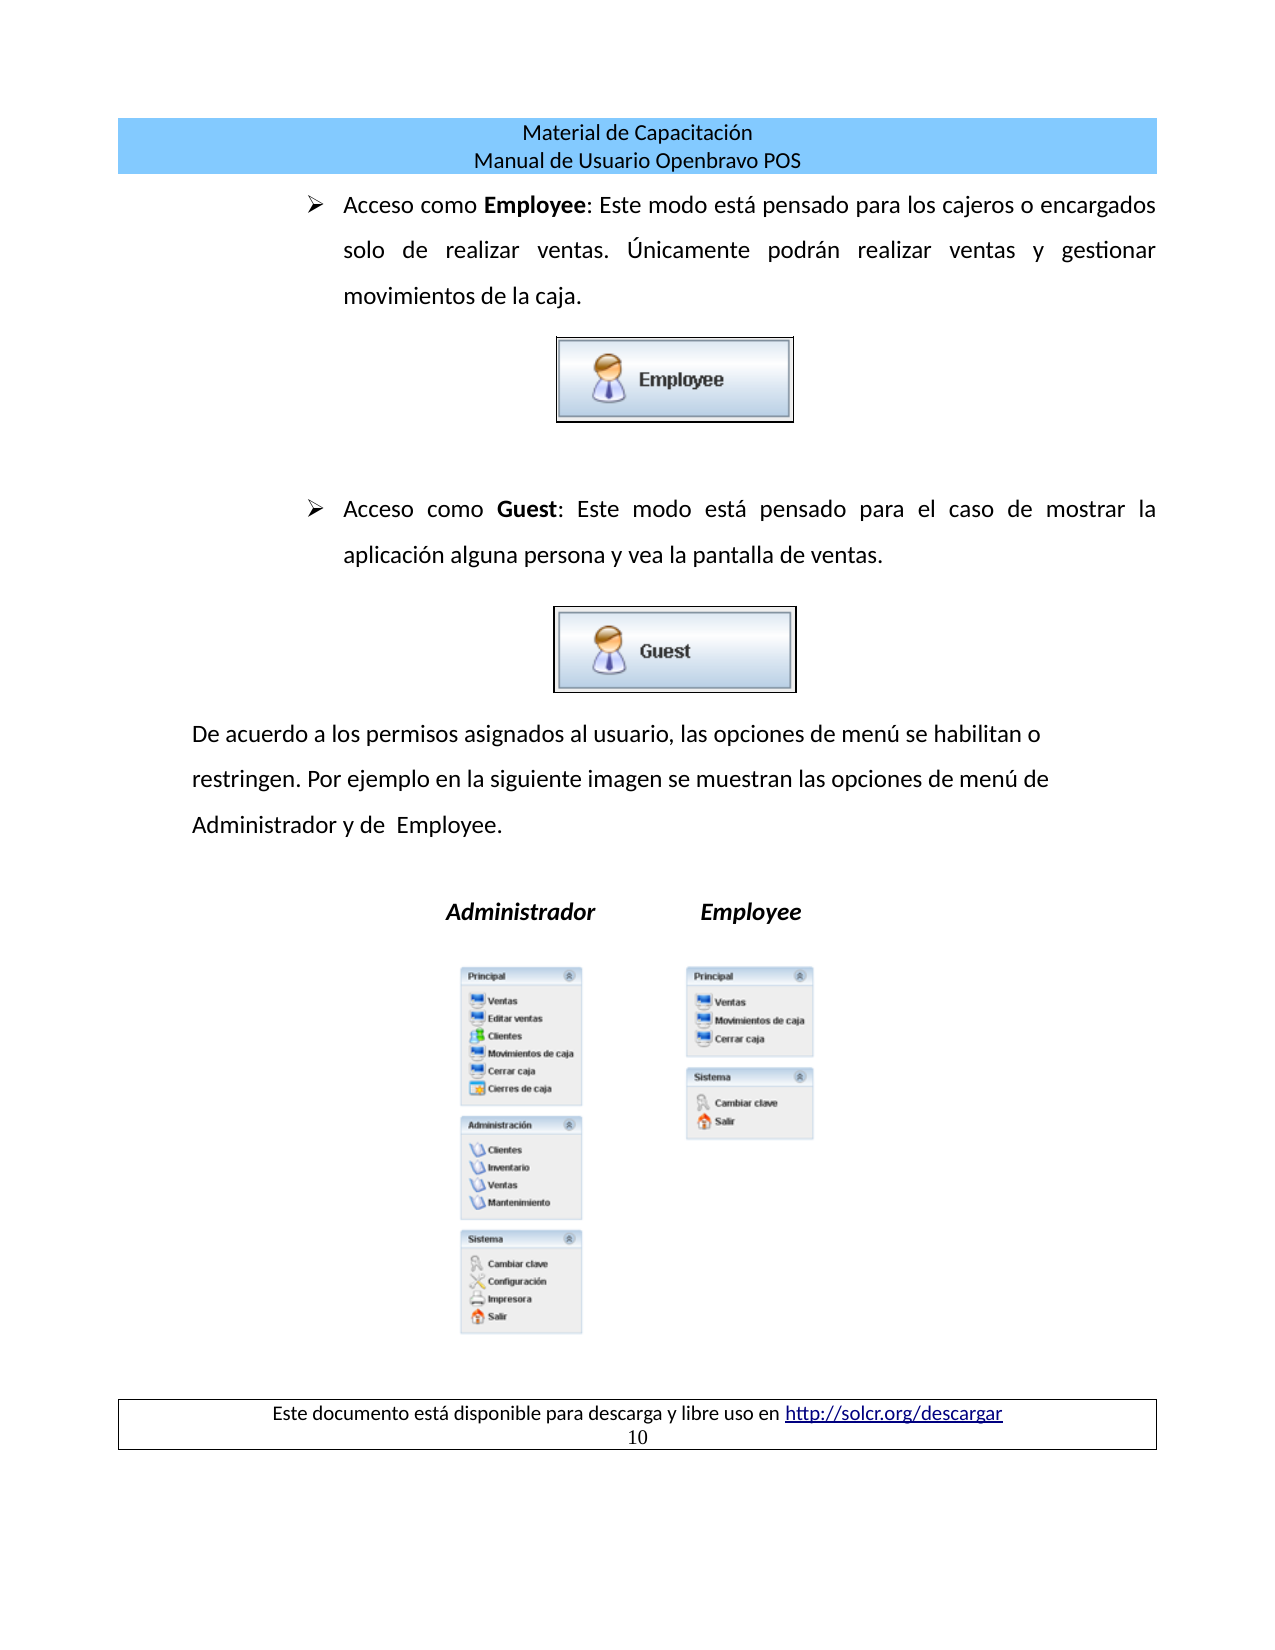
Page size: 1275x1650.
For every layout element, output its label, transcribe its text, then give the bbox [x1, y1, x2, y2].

table_header Employee [636, 886, 868, 951]
table_header Administrador [407, 886, 636, 951]
text De acuerdo a los permisos asignados al usuario, las opciones de menú se habilitan o restringen. Por ejemplo en la siguiente imagen se muestran las opciones de menú de Administrador y de Employee. [192, 718, 1157, 840]
table_cell [636, 951, 868, 1371]
table_cell [407, 951, 636, 1371]
list Acceso como Employee: Este modo está pensado para los cajeros o encargados solo de realizar ventas. Únicamente podrán realizar ventas y gestionar movimientos de la caja. [306, 189, 1157, 311]
list Acceso como Guest: Este modo está pensado para el caso de mostrar la aplicación alguna persona y vea la pantalla de ventas. [306, 493, 1157, 569]
